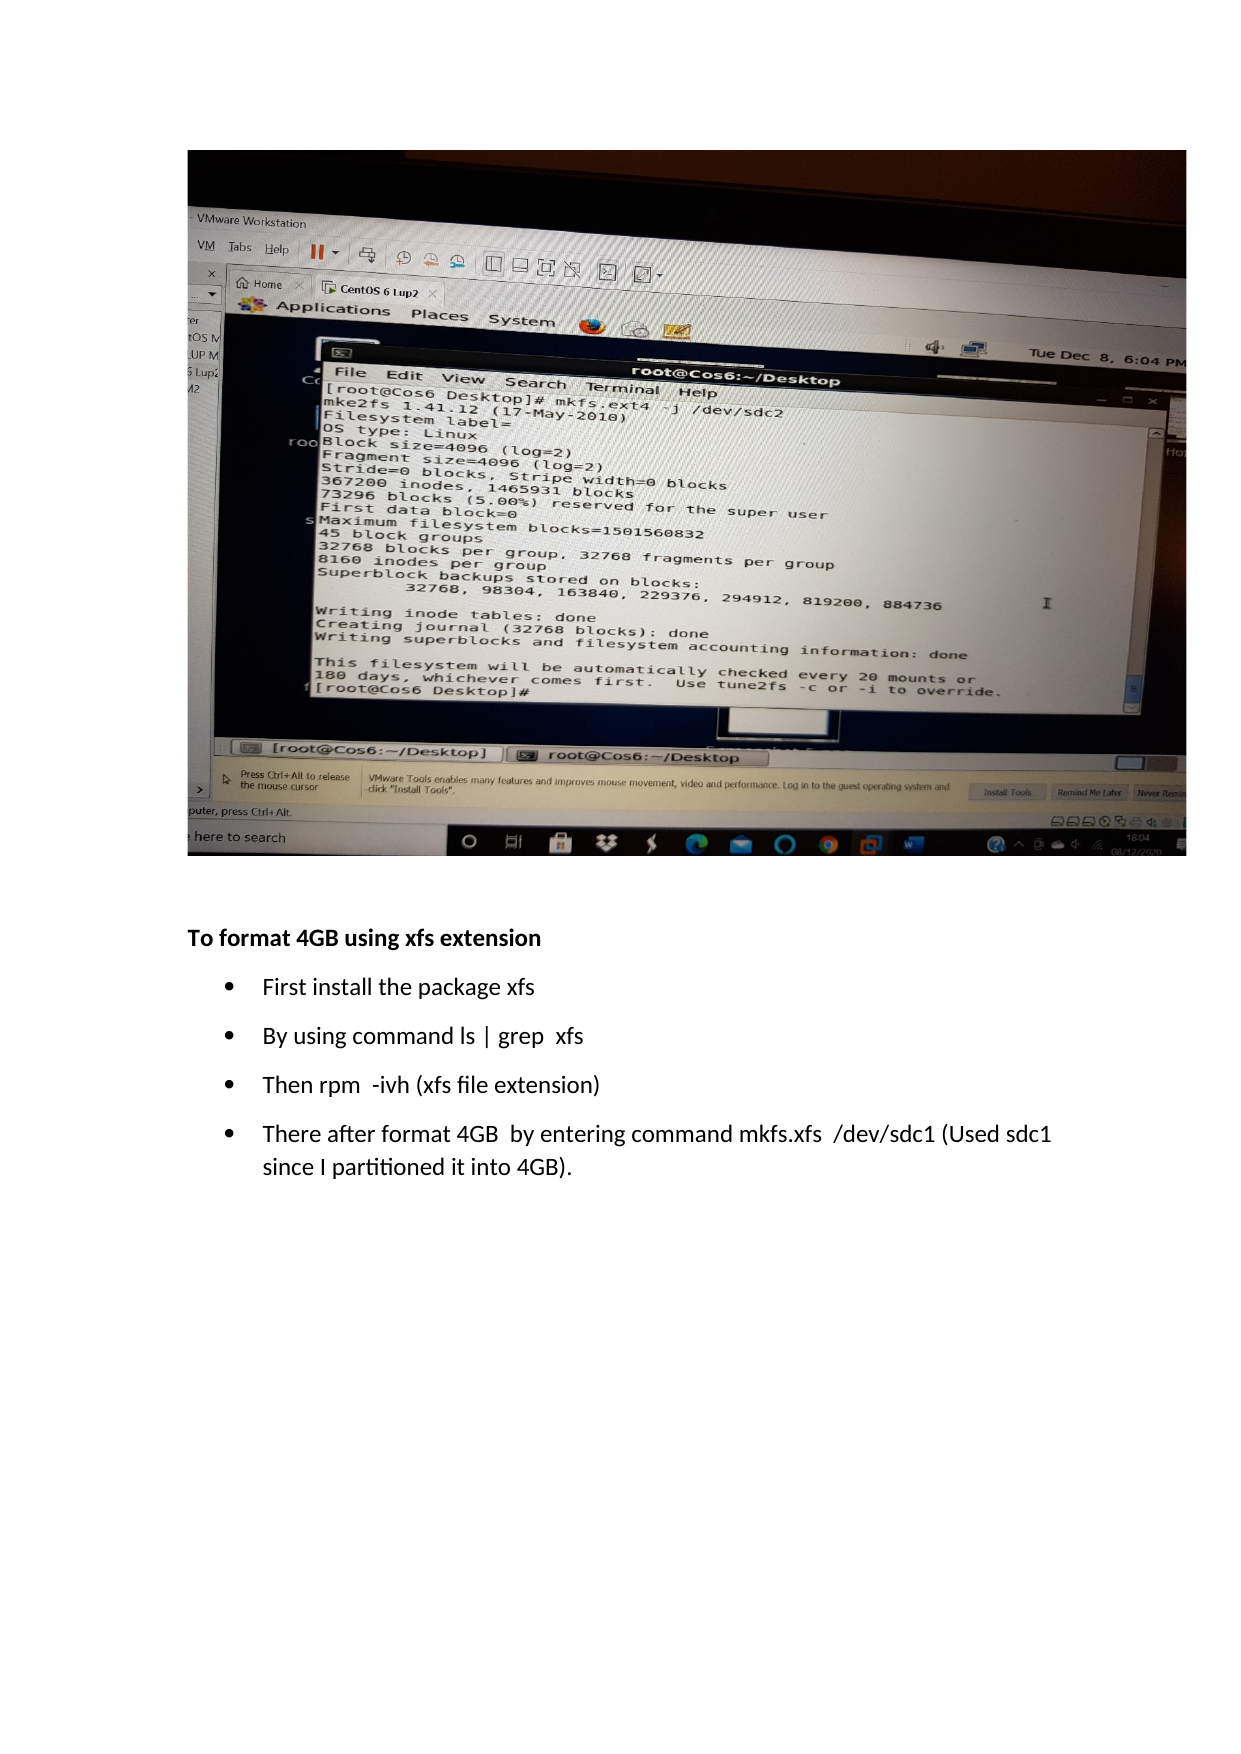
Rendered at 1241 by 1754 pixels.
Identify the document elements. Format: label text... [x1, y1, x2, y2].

list By using command ls | grep xfs [225, 1020, 1090, 1051]
list There after format 4GB by entering command mkfs.xfs /dev/sdc1 (Used sdc1 since I partitioned it into 4GB). [225, 1118, 1090, 1181]
list First install the package xfs [225, 971, 1090, 1002]
text To format 4GB using xfs extension [187, 922, 1090, 953]
list Then rpm -ivh (xfs file extension) [225, 1069, 1090, 1100]
